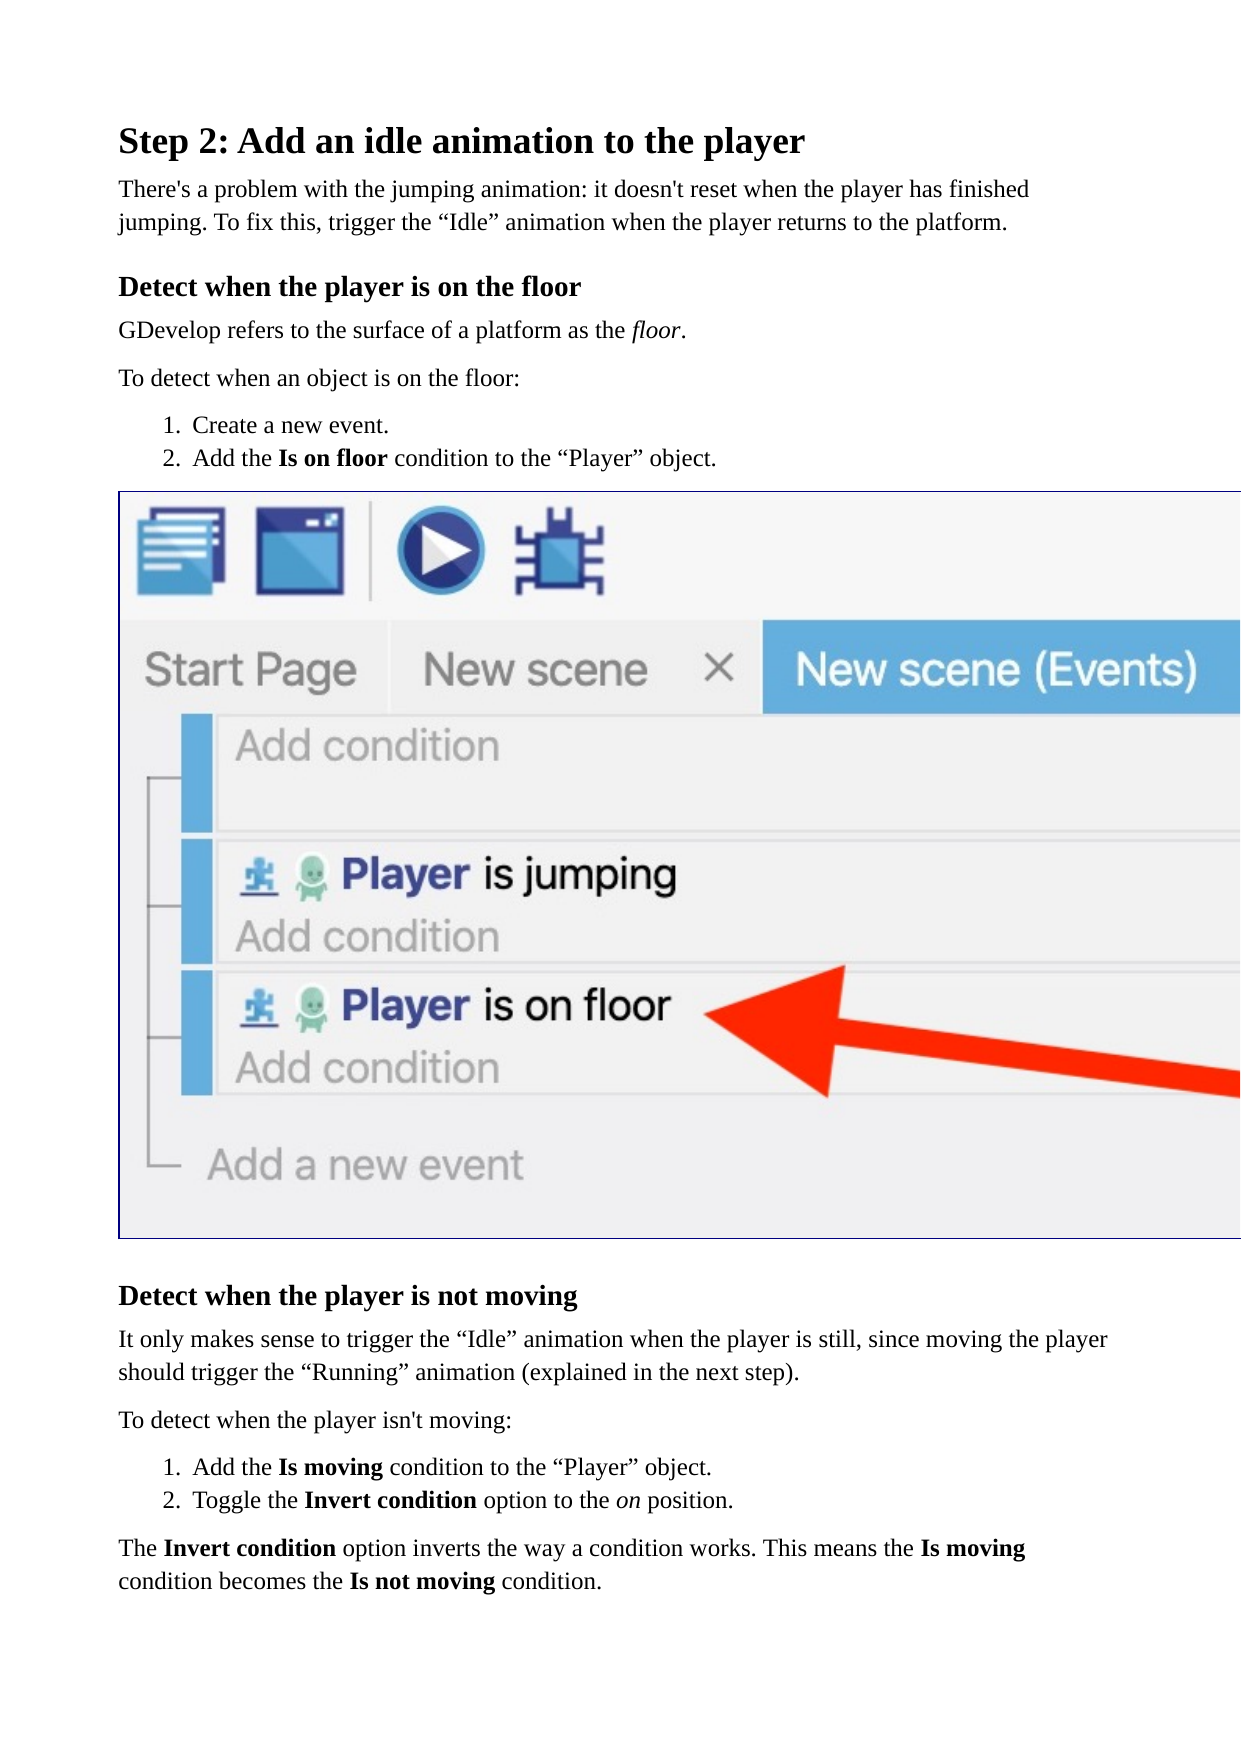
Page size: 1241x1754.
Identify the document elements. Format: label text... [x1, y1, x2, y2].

text GDevelop refers to the surface of a platform as the floor. [118, 315, 1122, 344]
text To detect when the player isn't moving: [118, 1405, 1122, 1433]
picture [120, 492, 1241, 1238]
text To detect when an object is on the floor: [118, 363, 1122, 391]
list Add the Is on floor condition to the “Player” object. [162, 443, 1122, 472]
list Add the Is moving condition to the “Player” object. [162, 1452, 1122, 1481]
subtitle Step 2: Add an idle animation to the player [118, 118, 1122, 161]
text The Invert condition option inverts the way a condition works. This means the Is moving condition becomes the Is not moving condition. [118, 1533, 1122, 1595]
list Create a new event. [162, 410, 1122, 439]
text There's a problem with the jumping animation: it doesn't reset when the player has finished jumping. To fix this, trigger the “Idle” animation when the player returns to the platform. [118, 174, 1122, 236]
text It only makes sense to trigger the “Idle” animation when the player is still, since moving the player should trigger the “Running” animation (explained in the next step). [118, 1324, 1122, 1386]
subtitle Detect when the player is on the floor [118, 269, 1122, 302]
subtitle Detect when the player is not moving [118, 1278, 1122, 1312]
list Toggle the Invert condition option to the on position. [162, 1485, 1122, 1514]
